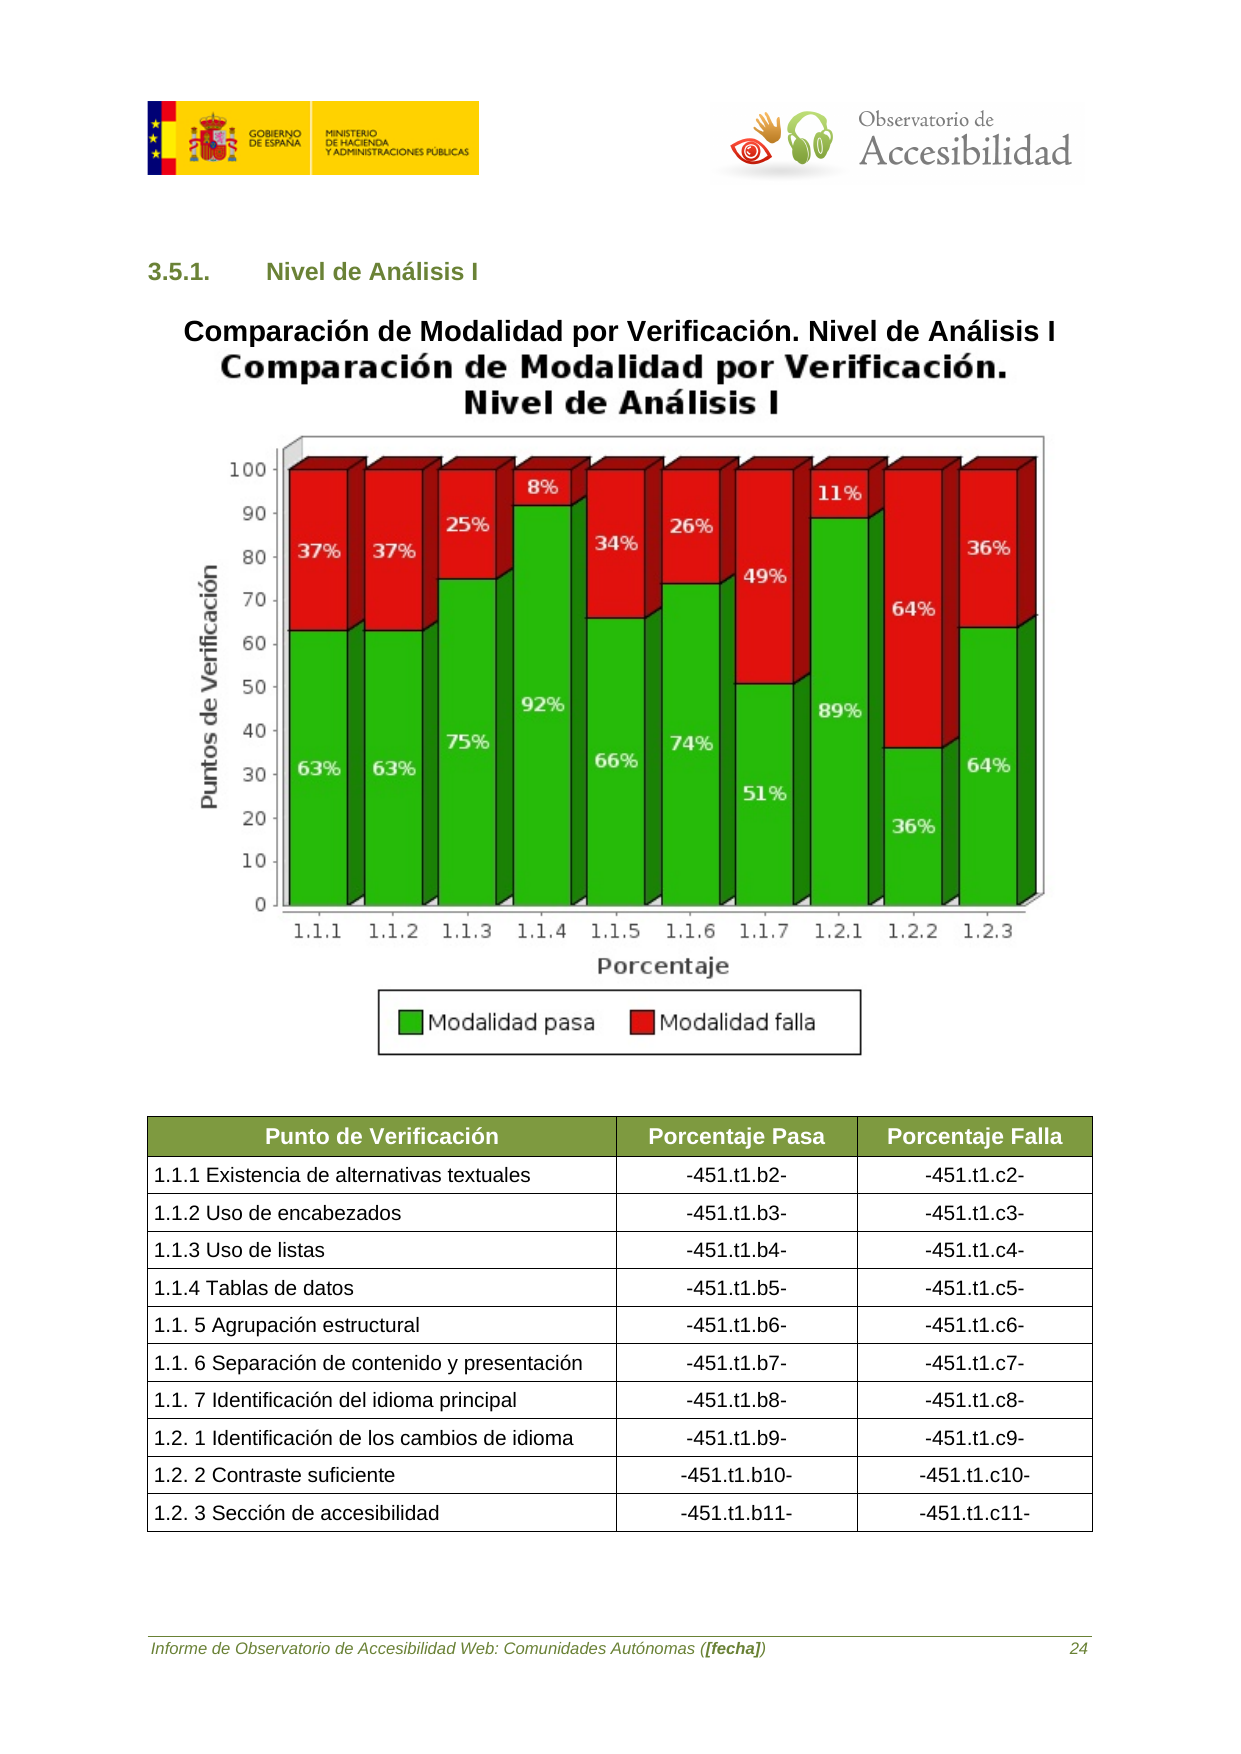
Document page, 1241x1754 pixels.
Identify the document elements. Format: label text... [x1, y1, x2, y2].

table_cell -451.t1.b6- [617, 1307, 857, 1343]
table_cell -451.t1.b9- [617, 1419, 857, 1456]
picture [178, 347, 1062, 1057]
table_cell -451.t1.b11- [617, 1494, 857, 1531]
table_cell -451.t1.b5- [617, 1269, 857, 1306]
table_cell -451.t1.c10- [858, 1457, 1092, 1493]
table_cell 1.2. 1 Identificación de los cambios de idioma [148, 1419, 616, 1456]
table_header Porcentaje Pasa [617, 1117, 857, 1156]
table_cell -451.t1.c6- [858, 1307, 1092, 1343]
text Comparación de Modalidad por Verificación. Nivel de Análisis I [148, 314, 1092, 347]
table_cell -451.t1.c8- [858, 1382, 1092, 1418]
table_cell 1.1.3 Uso de listas [148, 1232, 616, 1268]
table_cell 1.1. 6 Separación de contenido y presentación [148, 1344, 616, 1381]
table_cell -451.t1.c3- [858, 1194, 1092, 1231]
table_cell -451.t1.b2- [617, 1157, 857, 1193]
subtitle Nivel de Análisis I [148, 257, 1092, 286]
table_cell 1.1. 5 Agrupación estructural [148, 1307, 616, 1343]
table_cell -451.t1.b7- [617, 1344, 857, 1381]
table_cell 1.1.1 Existencia de alternativas textuales [148, 1157, 616, 1193]
table_cell -451.t1.c5- [858, 1269, 1092, 1306]
table_cell 1.2. 3 Sección de accesibilidad [148, 1494, 616, 1531]
table_cell 1.1.2 Uso de encabezados [148, 1194, 616, 1231]
table_cell 1.1. 7 Identificación del idioma principal [148, 1382, 616, 1418]
table_cell -451.t1.b8- [617, 1382, 857, 1418]
picture [710, 102, 1086, 185]
table_cell -451.t1.c9- [858, 1419, 1092, 1456]
table_cell -451.t1.c2- [858, 1157, 1092, 1193]
table_cell -451.t1.c7- [858, 1344, 1092, 1381]
table_cell 1.2. 2 Contraste suficiente [148, 1457, 616, 1493]
table_cell -451.t1.c11- [858, 1494, 1092, 1531]
table_header Porcentaje Falla [858, 1117, 1092, 1156]
table_cell -451.t1.b3- [617, 1194, 857, 1231]
table_cell -451.t1.b10- [617, 1457, 857, 1493]
table_cell -451.t1.c4- [858, 1232, 1092, 1268]
table_cell -451.t1.b4- [617, 1232, 857, 1268]
picture [147, 101, 479, 175]
table_header Punto de Verificación [148, 1117, 616, 1156]
table_cell 1.1.4 Tablas de datos [148, 1269, 616, 1306]
